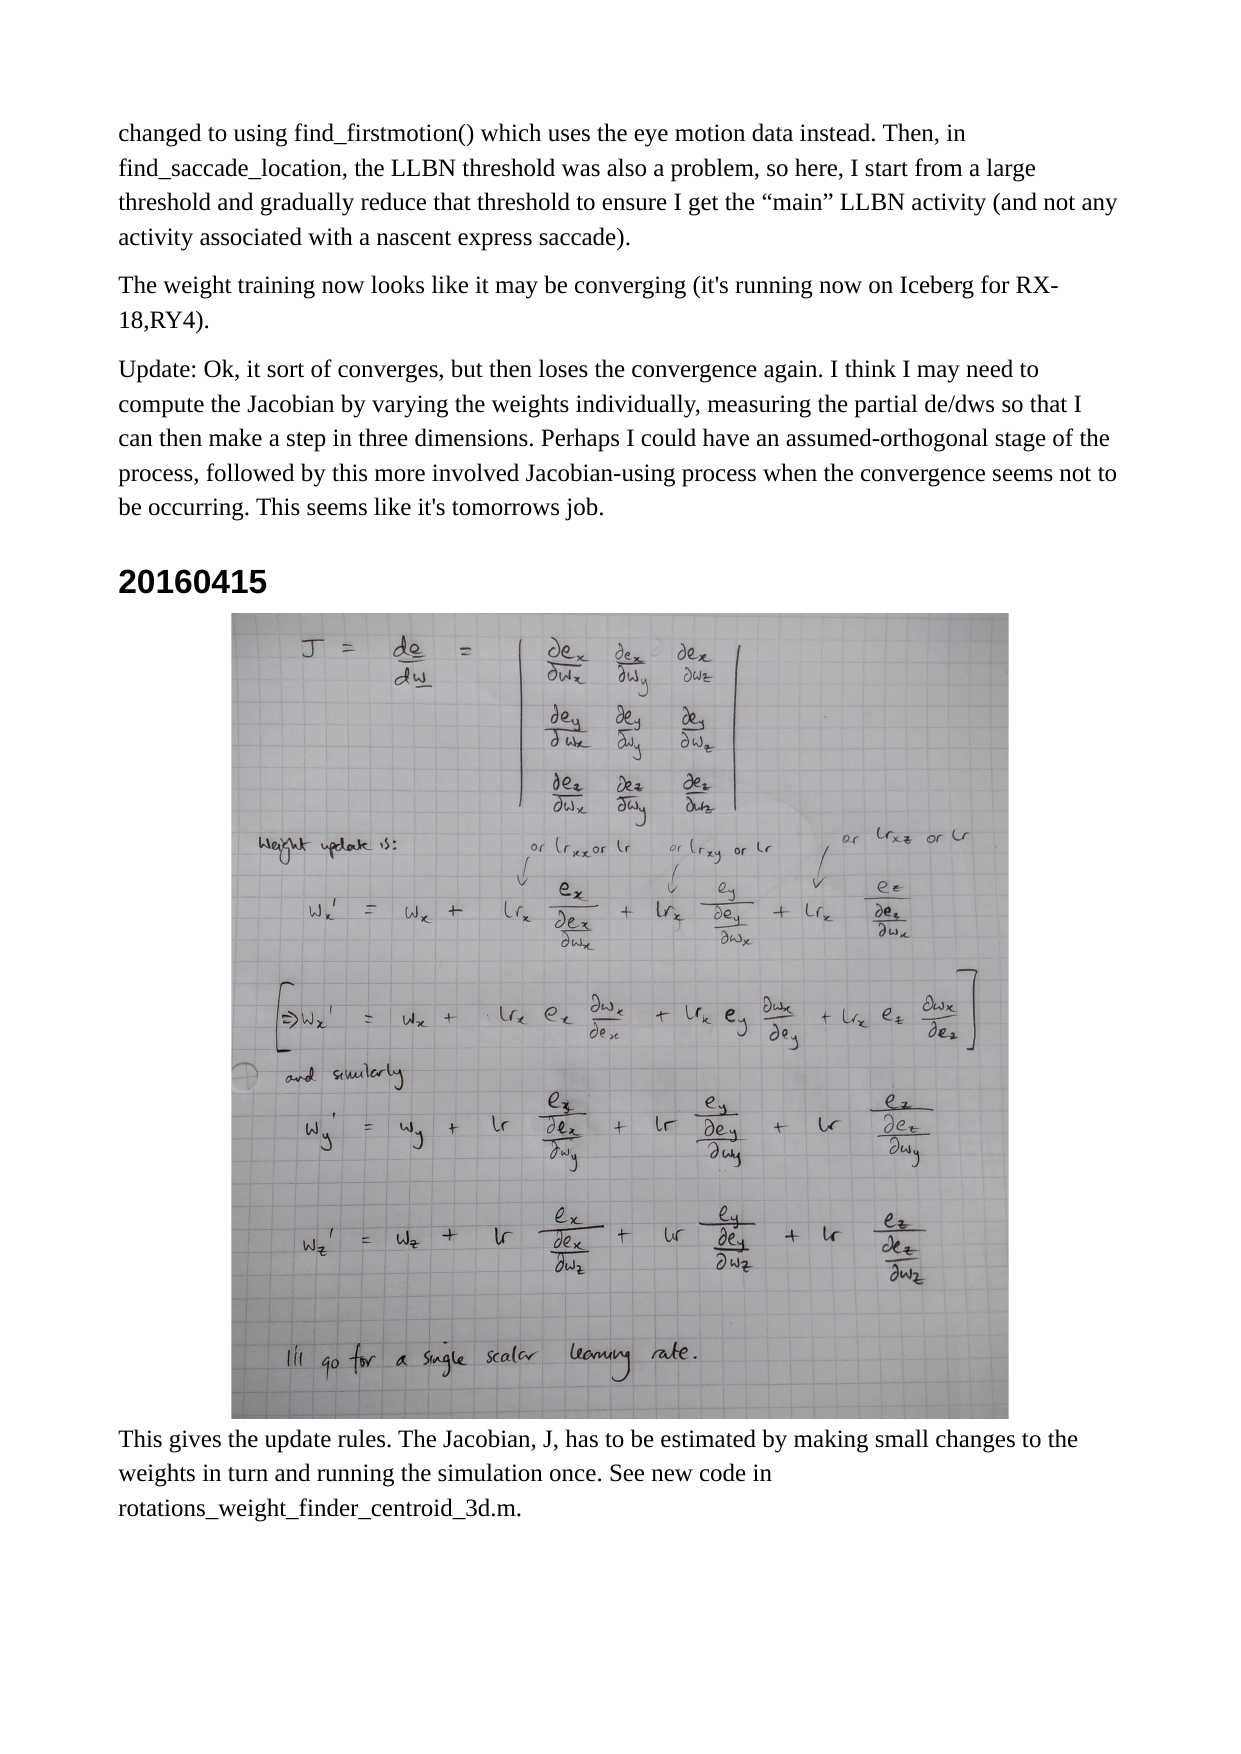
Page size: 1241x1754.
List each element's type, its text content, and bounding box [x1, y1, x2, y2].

text The weight training now looks like it may be converging (it's running now on Iceberg for RX-18,RY4). [118, 271, 1122, 334]
picture [231, 613, 1009, 1419]
text Update: Ok, it sort of converges, but then loses the convergence again. I think I may need to compute the Jacobian by varying the weights individually, measuring the partial de/dws so that I can then make a step in three dimensions. Perhaps I could have an assumed-orthogonal stage of the process, followed by this more involved Jacobian-using process when the convergence seems not to be occurring. This seems like it's tomorrows job. [118, 354, 1122, 521]
text This gives the update rules. The Jacobian, J, has to be estimated by making small changes to the weights in turn and running the simulation once. See new code in rotations_weight_finder_centroid_3d.m. [118, 613, 1122, 1522]
subtitle 20160415 [118, 562, 1122, 601]
text changed to using find_firstmotion() which uses the eye motion data instead. Then, in find_saccade_location, the LLBN threshold was also a problem, so here, I start from a large threshold and gradually reduce that threshold to ensure I get the “main” LLBN activity (and not any activity associated with a nascent express saccade). [118, 118, 1122, 250]
